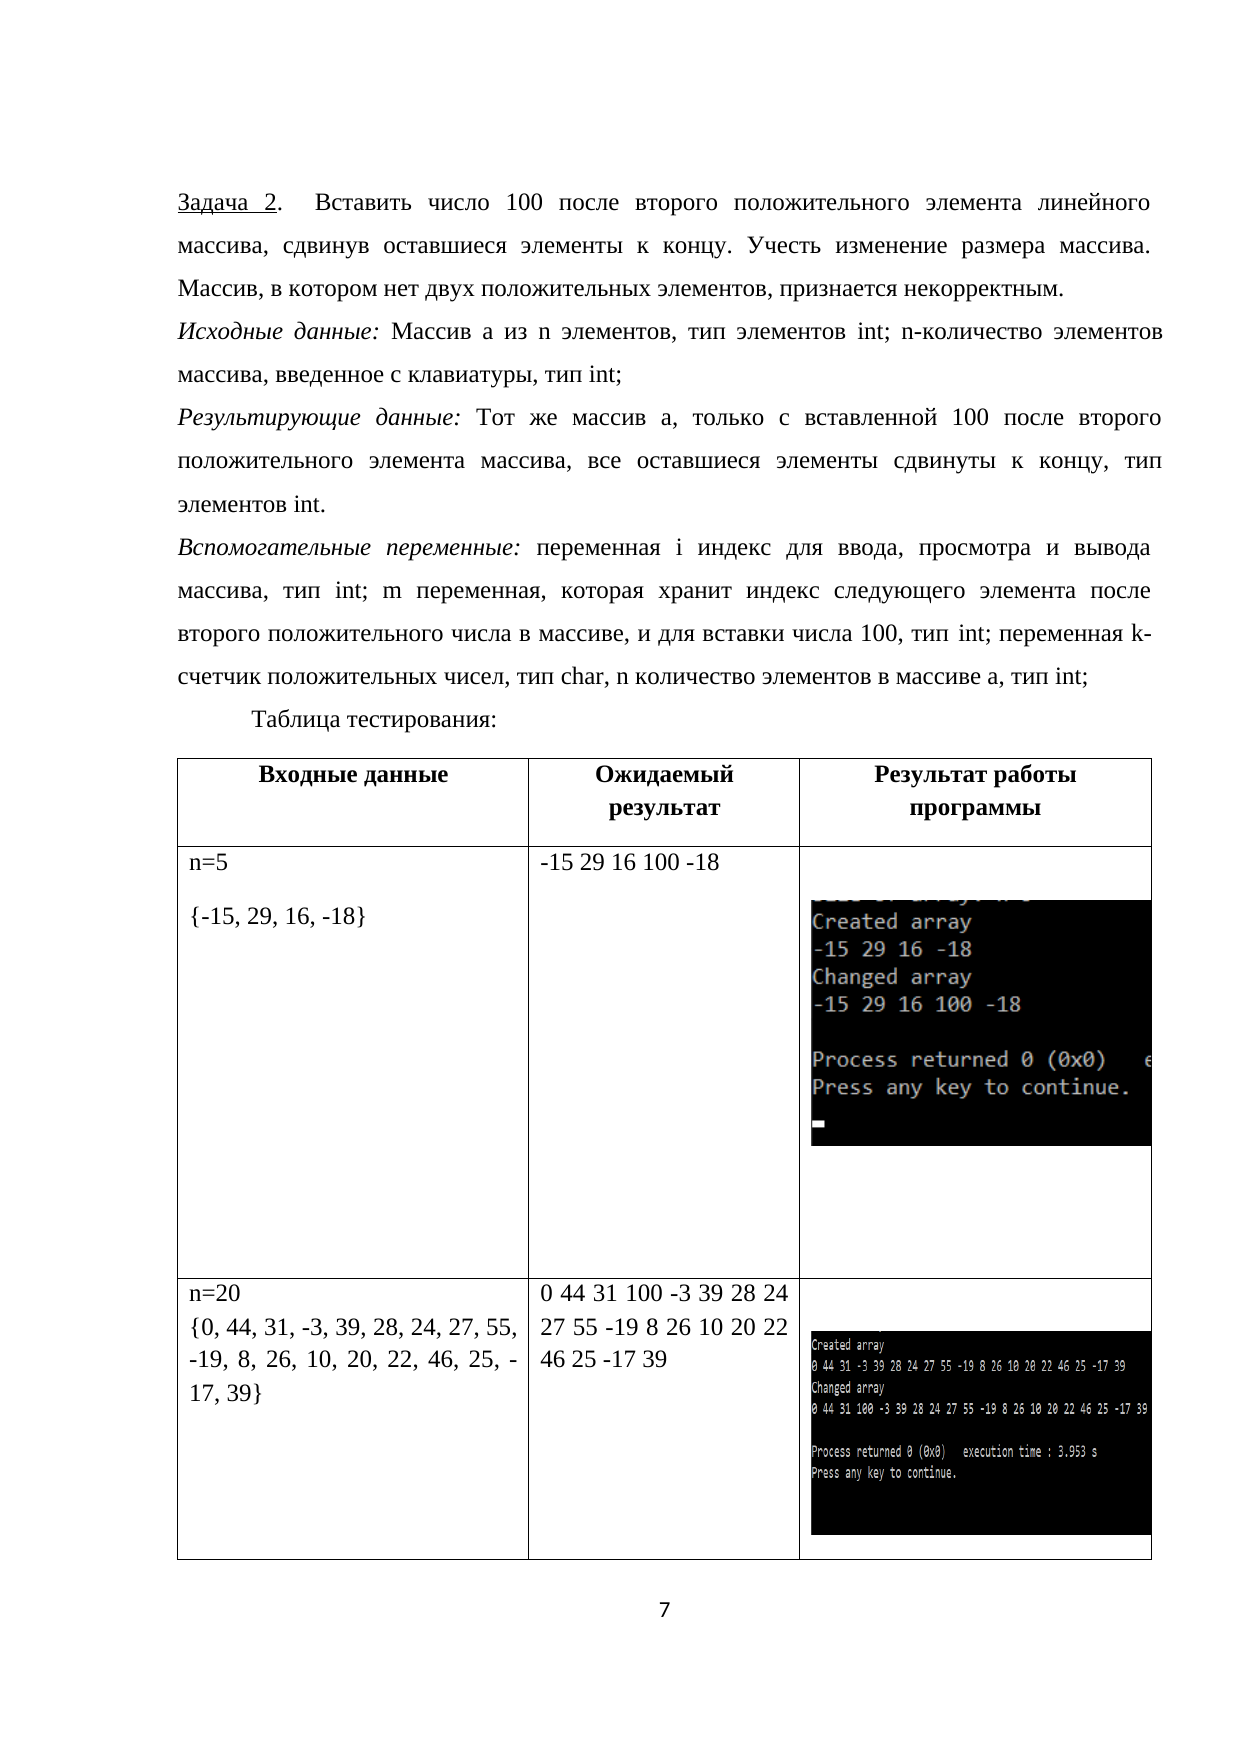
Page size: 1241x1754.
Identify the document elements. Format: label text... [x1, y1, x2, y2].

table_header Входные данные [178, 759, 528, 846]
text Исходные данные: Массив a из n элементов, тип элементов int; n-количество элементов массива, введенное с клавиатуры, тип int; [177, 316, 1163, 388]
text Таблица тестирования: [177, 704, 1152, 733]
table_header Ожидаемый результат [529, 759, 799, 846]
text Задача 2. Вставить число 100 после второго положительного элемента линейного массива, сдвинув оставшиеся элементы к концу. Учесть изменение размера массива. Массив, в котором нет двух положительных элементов, признается некорректным. [177, 187, 1152, 302]
table_cell [800, 847, 1151, 1277]
table_cell [800, 1279, 1151, 1559]
table_header Результат работы программы [800, 759, 1151, 846]
table_cell n=5 {-15, 29, 16, -18} [178, 847, 528, 1277]
table_cell n=20 {0, 44, 31, -3, 39, 28, 24, 27, 55, -19, 8, 26, 10, 20, 22, 46, 25, -17, 39} [178, 1279, 528, 1559]
table_cell -15 29 16 100 -18 [529, 847, 799, 1277]
text Вспомогательные переменные: переменная i индекс для ввода, просмотра и вывода массива, тип int; m переменная, которая хранит индекс следующего элемента после второго положительного числа в массиве, и для вставки числа 100, тип int; переменная k- счетчик положительных чисел, тип char, n количество элементов в массиве а, тип int; [177, 532, 1152, 690]
text Результирующие данные: Тот же массив а, только с вставленной 100 после второго положительного элемента массива, все оставшиеся элементы сдвинуты к концу, тип элементов int. [177, 402, 1163, 517]
table_cell 0 44 31 100 -3 39 28 24 27 55 -19 8 26 10 20 22 46 25 -17 39 [529, 1279, 799, 1559]
